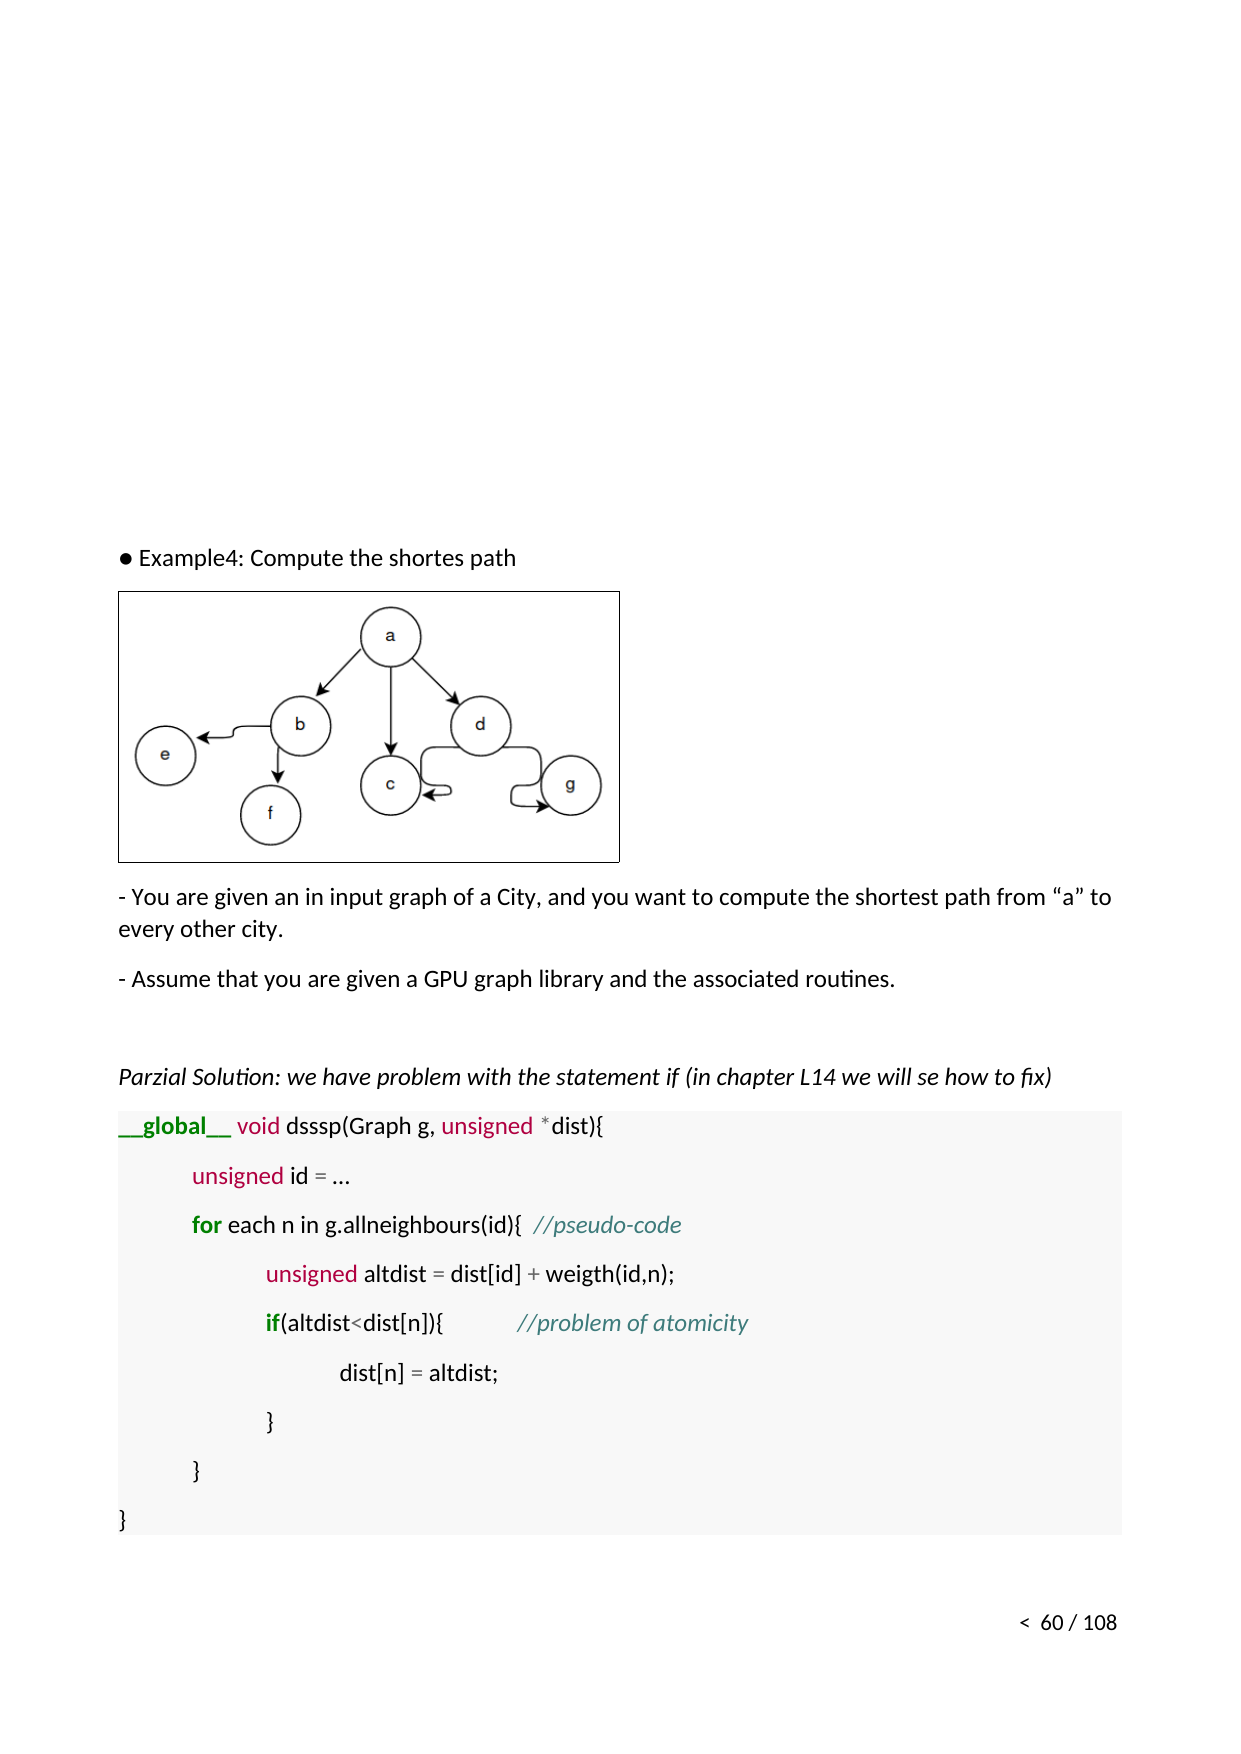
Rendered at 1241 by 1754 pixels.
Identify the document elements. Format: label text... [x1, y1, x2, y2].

text ● Example4: Compute the shortes path [118, 542, 1122, 572]
text unsigned id = … [118, 1160, 1122, 1190]
text Parzial Solution: we have problem with the statement if (in chapter L14 we will se how to fix) [118, 1061, 1122, 1092]
text } [118, 1406, 1122, 1437]
text } [118, 1505, 1122, 1535]
text - Assume that you are given a GPU graph library and the associated routines. [118, 963, 1122, 993]
text - You are given an in input graph of a City, and you want to compute the shortest path from “a” to every other city. [118, 881, 1122, 944]
picture [121, 594, 617, 859]
text } [118, 1455, 1122, 1486]
text unsigned altdist = dist[id] + weigth(id,n); [118, 1258, 1122, 1289]
text for each n in g.allneighbours(id){ //pseudo-code [118, 1209, 1122, 1239]
text if(altdist<dist[n]){ //problem of atomicity [118, 1308, 1122, 1338]
text dist[n] = altdist; [118, 1357, 1122, 1387]
text __global__ void dsssp(Graph g, unsigned *dist){ [118, 1111, 1122, 1141]
